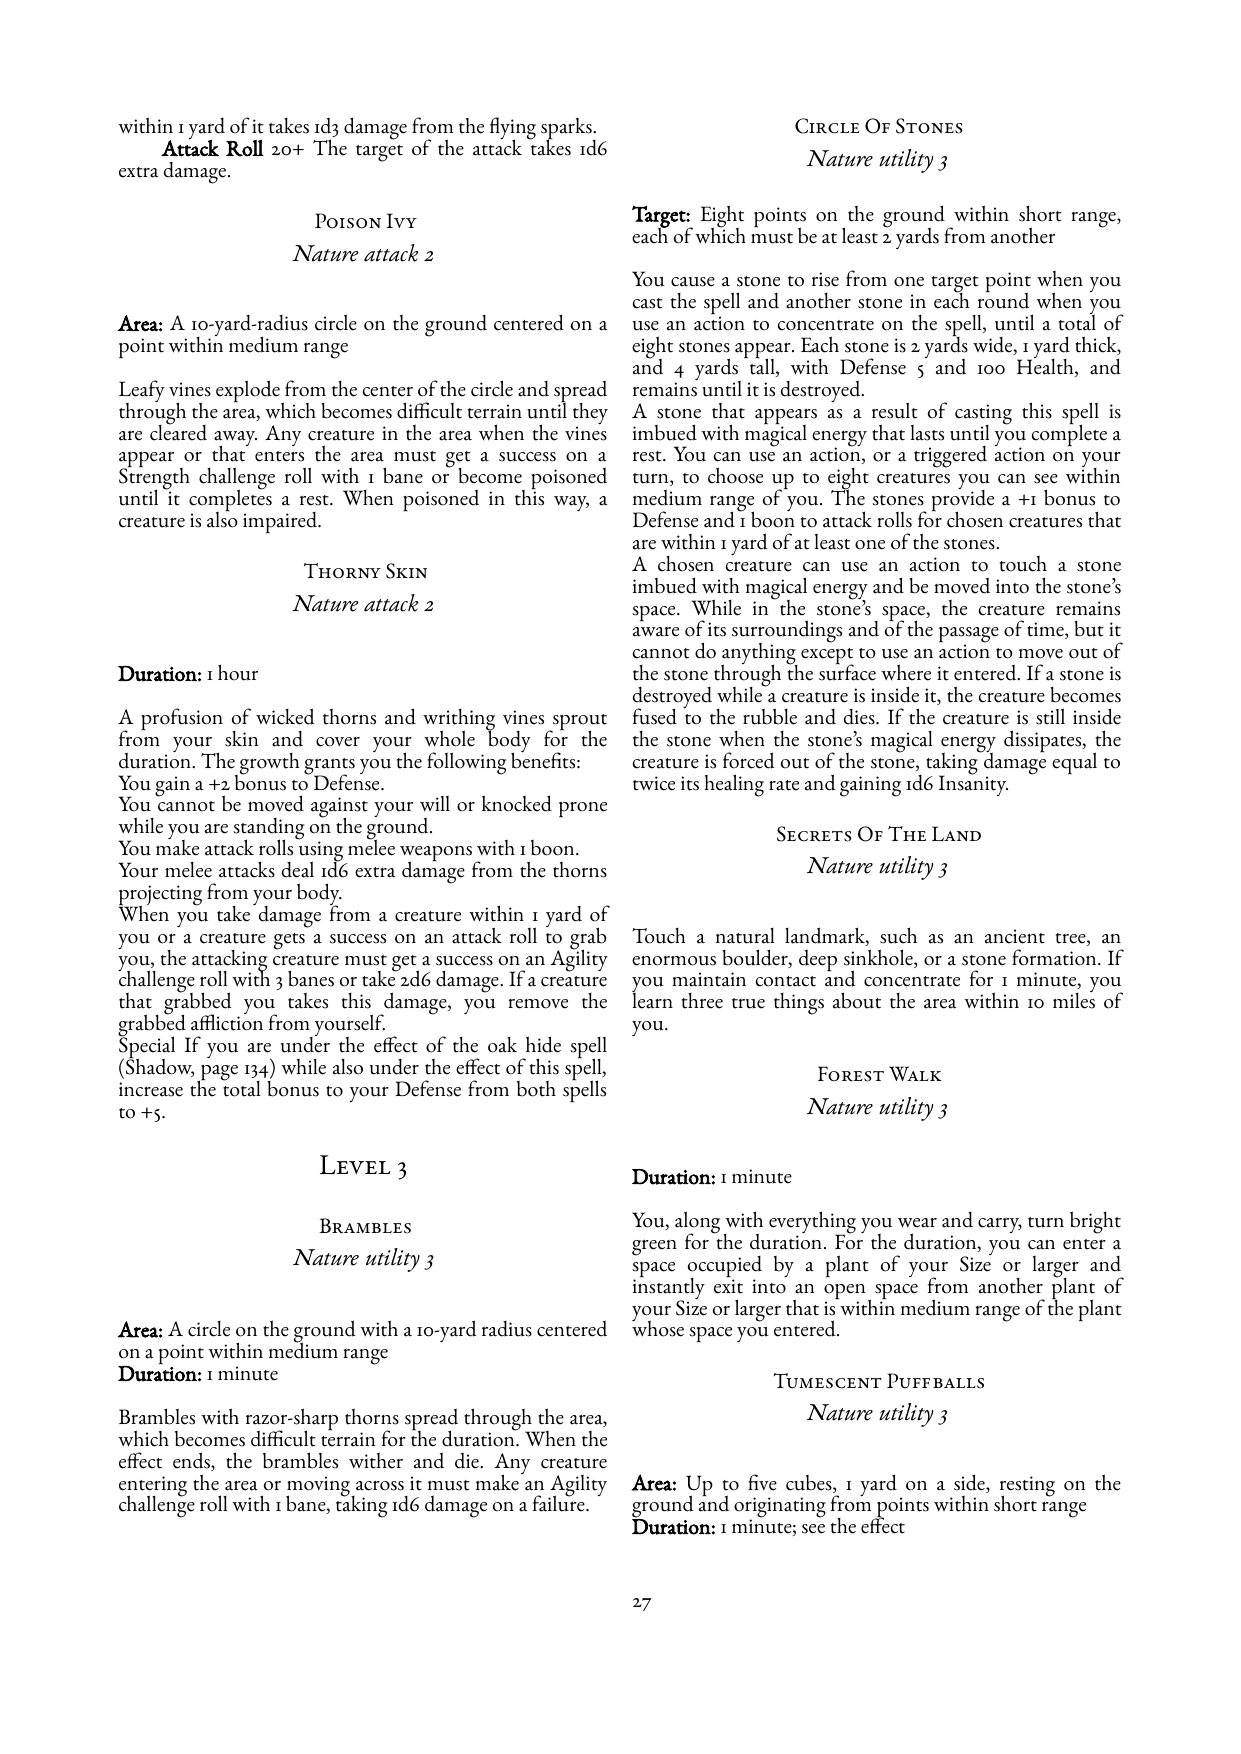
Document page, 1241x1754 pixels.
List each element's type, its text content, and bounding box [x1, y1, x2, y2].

text Special If you are under the effect of the oak hide spell (Shadow, page 134) while also under the effect of this spell, increase the total bonus to your Defense from both spells to +5. [118, 1037, 608, 1124]
subtitle Thorny Skin [118, 563, 608, 585]
text within 1 yard of it takes 1d3 damage from the flying sparks. [118, 118, 608, 140]
list Duration: 1 hour [118, 648, 608, 687]
subtitle Nature attack 2 [118, 594, 608, 618]
text You cause a stone to rise from one target point when you cast the spell and another stone in each round when you use an action to concentrate on the spell, until a total of eight stones appear. Each stone is 2 yards wide, 1 yard thick, and 4 yards tall, with Defense 5 and 100 Health, and remains until it is destroyed. [632, 261, 1122, 402]
subtitle Nature utility 3 [632, 1097, 1122, 1121]
subtitle Tumescent Puffballs [632, 1373, 1122, 1394]
list Target: Eight points on the ground within short range, each of which must be at least 2 yards from another [632, 203, 1122, 249]
list Area: A 10-yard-radius circle on the ground centered on a point within medium range [118, 298, 608, 359]
text A chosen creature can use an action to touch a stone imbued with magical energy and be moved into the stone’s space. While in the stone’s space, the creature remains aware of its surroundings and of the passage of time, but it cannot do anything except to use an action to move out of the stone through the surface where it entered. If a stone is destroyed while a creature is inside it, the creature becomes fused to the rubble and dies. If the creature is still inside the stone when the stone’s magical energy dissipates, the creature is forced out of the stone, taking damage equal to twice its healing rate and gaining 1d6 Insanity. [632, 556, 1122, 796]
subtitle Forest Walk [632, 1066, 1122, 1088]
list Area: Up to five cubes, 1 yard on a side, resting on the ground and originating from points within short range [632, 1457, 1122, 1518]
subtitle Poison Ivy [118, 213, 608, 235]
text Touch a natural landmark, such as an ancient tree, an enormous boulder, deep sinkhole, or a stone formation. If you maintain contact and concentrate for 1 minute, you learn three true things about the area within 10 miles of you. [632, 910, 1122, 1037]
subtitle Level 3 [118, 1154, 608, 1182]
subtitle Nature utility 3 [118, 1248, 608, 1272]
list Duration: 1 minute; see the effect [632, 1518, 1122, 1540]
text Your melee attacks deal 1d6 extra damage from the thorns projecting from your body. [118, 862, 608, 906]
list Duration: 1 minute [632, 1151, 1122, 1190]
subtitle Nature utility 3 [632, 856, 1122, 881]
text When you take damage from a creature within 1 yard of you or a creature gets a success on an attack roll to grab you, the attacking creature must get a success on an Agility challenge roll with 3 banes or take 2d6 damage. If a creature that grabbed you takes this damage, you remove the grabbed affliction from yourself. [118, 906, 608, 1037]
text You, along with everything you wear and carry, turn bright green for the duration. For the duration, you can enter a space occupied by a plant of your Size or larger and instantly exit into an open space from another plant of your Size or larger that is within medium range of the plant whose space you entered. [632, 1202, 1122, 1343]
list Area: A circle on the ground with a 10-yard radius centered on a point within medium range [118, 1302, 608, 1365]
text A profusion of wicked thorns and writhing vines sprout from your skin and cover your whole body for the duration. The growth grants you the following benefits: [118, 699, 608, 774]
subtitle Brambles [118, 1218, 608, 1239]
subtitle Circle Of Stones [632, 118, 1122, 140]
subtitle Secrets Of The Land [632, 826, 1122, 848]
subtitle Nature utility 3 [632, 149, 1122, 173]
subtitle Nature attack 2 [118, 244, 608, 268]
text Attack Roll 20+ The target of the attack takes 1d6 extra damage. [118, 140, 608, 184]
text A stone that appears as a result of casting this spell is imbued with magical energy that lasts until you complete a rest. You can use an action, or a triggered action on your turn, to choose up to eight creatures you can see within medium range of you. The stones provide a +1 bonus to Defense and 1 boon to attack rolls for chosen creatures that are within 1 yard of at least one of the stones. [632, 402, 1122, 556]
text You cannot be moved against your will or knocked prone while you are standing on the ground. [118, 796, 608, 840]
text You gain a +2 bonus to Defense. [118, 774, 608, 796]
text You make attack rolls using melee weapons with 1 boon. [118, 840, 608, 862]
text Leafy vines explode from the center of the circle and spread through the area, which becomes difficult terrain until they are cleared away. Any creature in the area when the vines appear or that enters the area must get a success on a Strength challenge roll with 1 bane or become poisoned until it completes a rest. When poisoned in this way, a creature is also impaired. [118, 371, 608, 534]
subtitle Nature utility 3 [632, 1403, 1122, 1427]
list Duration: 1 minute [118, 1365, 608, 1387]
text Brambles with razor-sharp thorns spread through the area, which becomes difficult terrain for the duration. When the effect ends, the brambles wither and die. Any creature entering the area or moving across it must make an Agility challenge roll with 1 bane, taking 1d6 damage on a failure. [118, 1399, 608, 1518]
